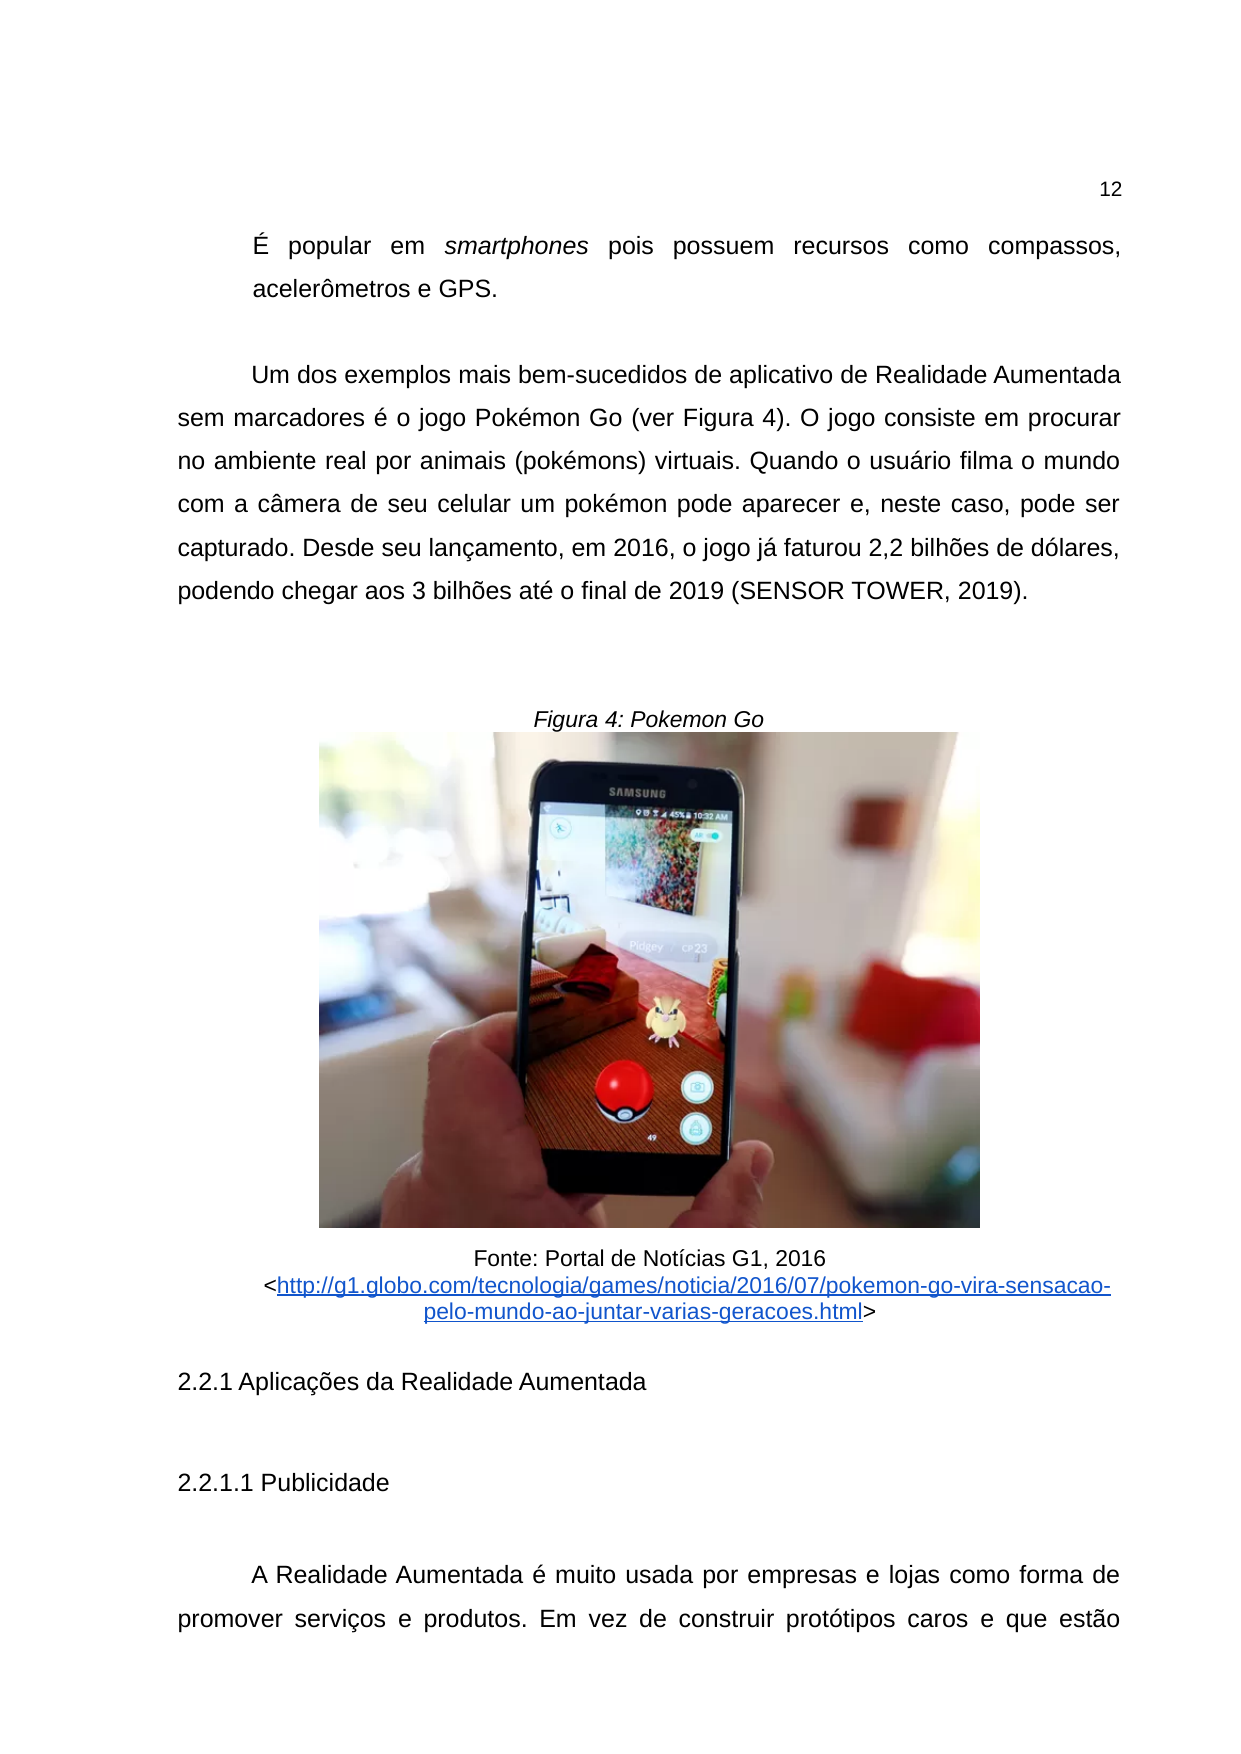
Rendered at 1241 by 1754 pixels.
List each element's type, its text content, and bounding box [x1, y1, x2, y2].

subtitle 2.2.1.1 Publicidade [177, 1468, 1122, 1497]
text Um dos exemplos mais bem-sucedidos de aplicativo de Realidade Aumentada sem marcadores é o jogo Pokémon Go (ver Figura 4). O jogo consiste em procurar no ambiente real por animais (pokémons) virtuais. Quando o usuário filma o mundo com a câmera de seu celular um pokémon pode aparecer e, neste caso, pode ser capturado. Desde seu lançamento, em 2016, o jogo já faturou 2,2 bilhões de dólares, podendo chegar aos 3 bilhões até o final de 2019 (SENSOR TOWER, 2019). [177, 360, 1122, 604]
list É popular em smartphones pois possuem recursos como compassos, acelerômetros e GPS. [215, 231, 1122, 302]
text <http://g1.globo.com/tecnologia/games/noticia/2016/07/pokemon-go-vira-sensacao-pelo-mundo-ao-juntar-varias-geracoes.html> [177, 1272, 1122, 1324]
text Figura 4: Pokemon Go [319, 703, 980, 732]
picture [319, 732, 980, 1228]
text A Realidade Aumentada é muito usada por empresas e lojas como forma de promover serviços e produtos. Em vez de construir protótipos caros e que estão [177, 1560, 1122, 1632]
text Fonte: Portal de Notícias G1, 2016 [177, 1245, 1122, 1272]
subtitle 2.2.1 Aplicações da Realidade Aumentada [177, 1367, 1122, 1396]
